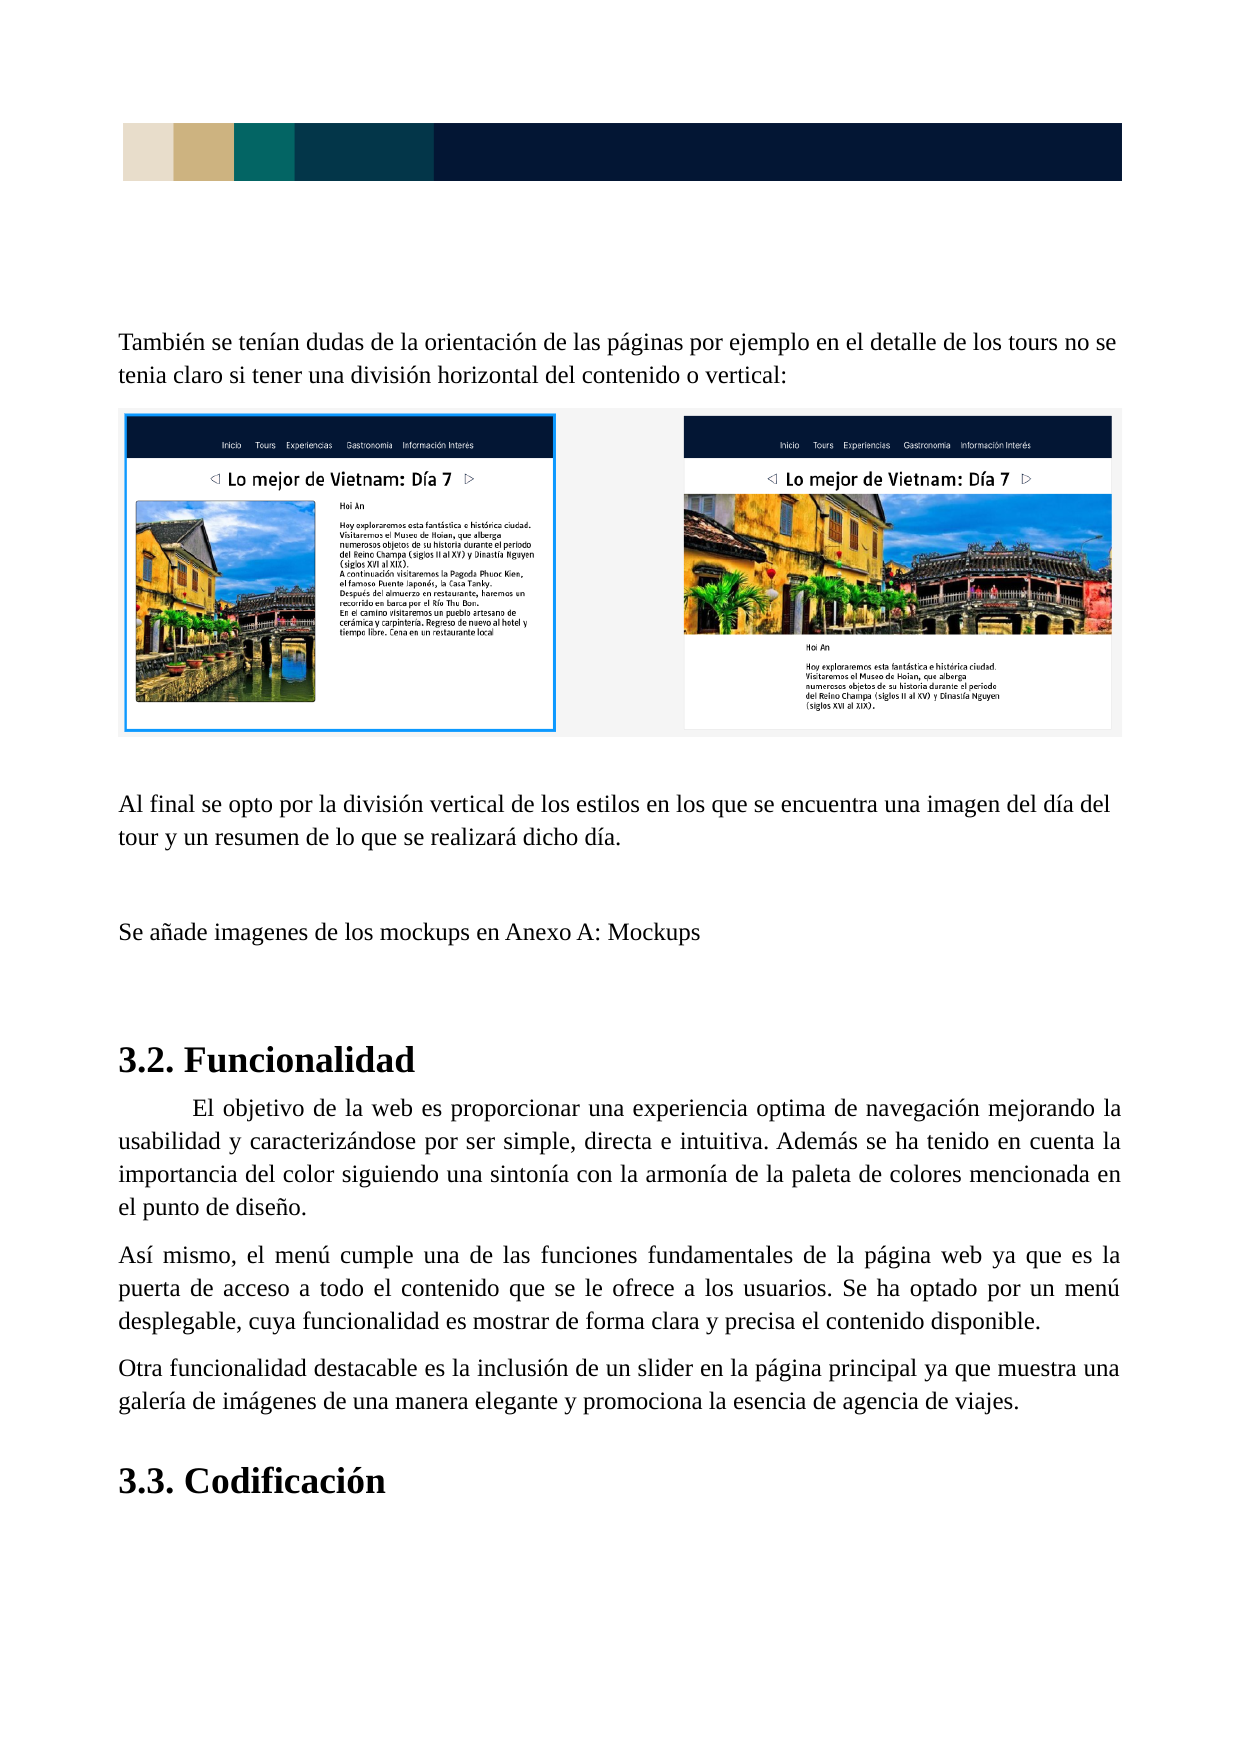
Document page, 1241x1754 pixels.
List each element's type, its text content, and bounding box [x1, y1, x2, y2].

text Al final se opto por la división vertical de los estilos en los que se encuentra una imagen del día del tour y un resumen de lo que se realizará dicho día. [118, 789, 1122, 851]
picture [118, 123, 294, 181]
subtitle 3.2. Funcionalidad [118, 1037, 1122, 1081]
text Se añade imagenes de los mockups en Anexo A: Mockups [118, 917, 1122, 946]
picture [435, 123, 1123, 181]
text Otra funcionalidad destacable es la inclusión de un slider en la página principal ya que muestra una galería de imágenes de una manera elegante y promociona la esencia de agencia de viajes. [118, 1353, 1122, 1415]
picture [118, 408, 1123, 737]
text Así mismo, el menú cumple una de las funciones fundamentales de la página web ya que es la puerta de acceso a todo el contenido que se le ofrece a los usuarios. Se ha optado por un menú desplegable, cuya funcionalidad es mostrar de forma clara y precisa el contenido disponible. [118, 1240, 1122, 1334]
text También se tenían dudas de la orientación de las páginas por ejemplo en el detalle de los tours no se tenia claro si tener una división horizontal del contenido o vertical: [118, 327, 1122, 389]
text El objetivo de la web es proporcionar una experiencia optima de navegación mejorando la usabilidad y caracterizándose por ser simple, directa e intuitiva. Además se ha tenido en cuenta la importancia del color siguiendo una sintonía con la armonía de la paleta de colores mencionada en el punto de diseño. [118, 1093, 1122, 1221]
subtitle 3.3. Codificación [118, 1459, 1122, 1502]
